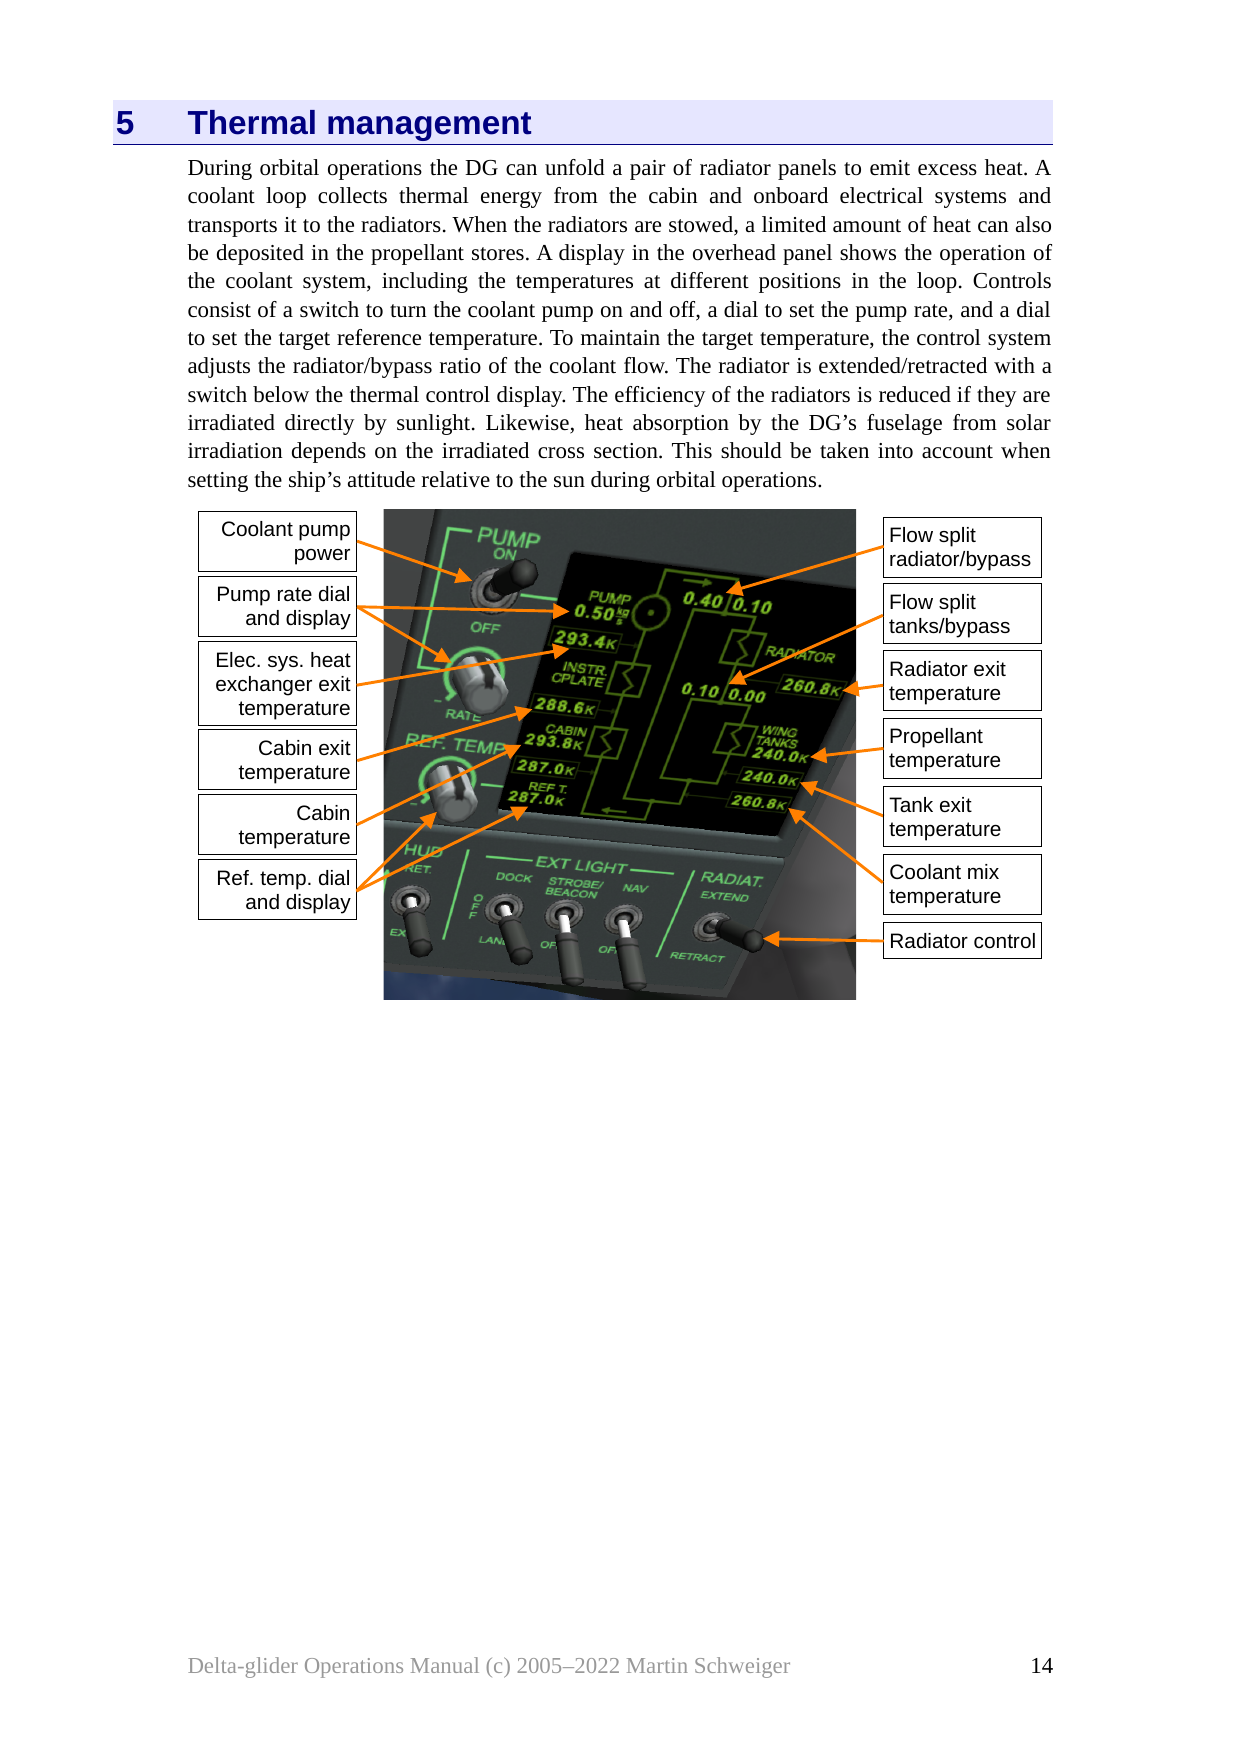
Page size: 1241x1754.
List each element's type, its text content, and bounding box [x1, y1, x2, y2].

subtitle Thermal management [113, 100, 1053, 144]
picture [383, 509, 857, 1000]
text During orbital operations the DG can unfold a pair of radiator panels to emit excess heat. A coolant loop collects thermal energy from the cabin and onboard electrical systems and transports it to the radiators. When the radiators are stowed, a limited amount of heat can also be deposited in the propellant stores. A display in the overhead panel shows the operation of the coolant system, including the temperatures at different positions in the loop. Controls consist of a switch to turn the coolant pump on and off, a dial to set the pump rate, and a dial to set the target reference temperature. To maintain the target temperature, the control system adjusts the radiator/bypass ratio of the coolant flow. The radiator is extended/retracted with a switch below the thermal control display. The efficiency of the radiators is reduced if they are irradiated directly by sunlight. Likewise, heat absorption by the DG’s fuselage from solar irradiation depends on the irradiated cross section. This should be taken into account when setting the ship’s attitude relative to the sun during orbital operations. [187, 153, 1053, 493]
